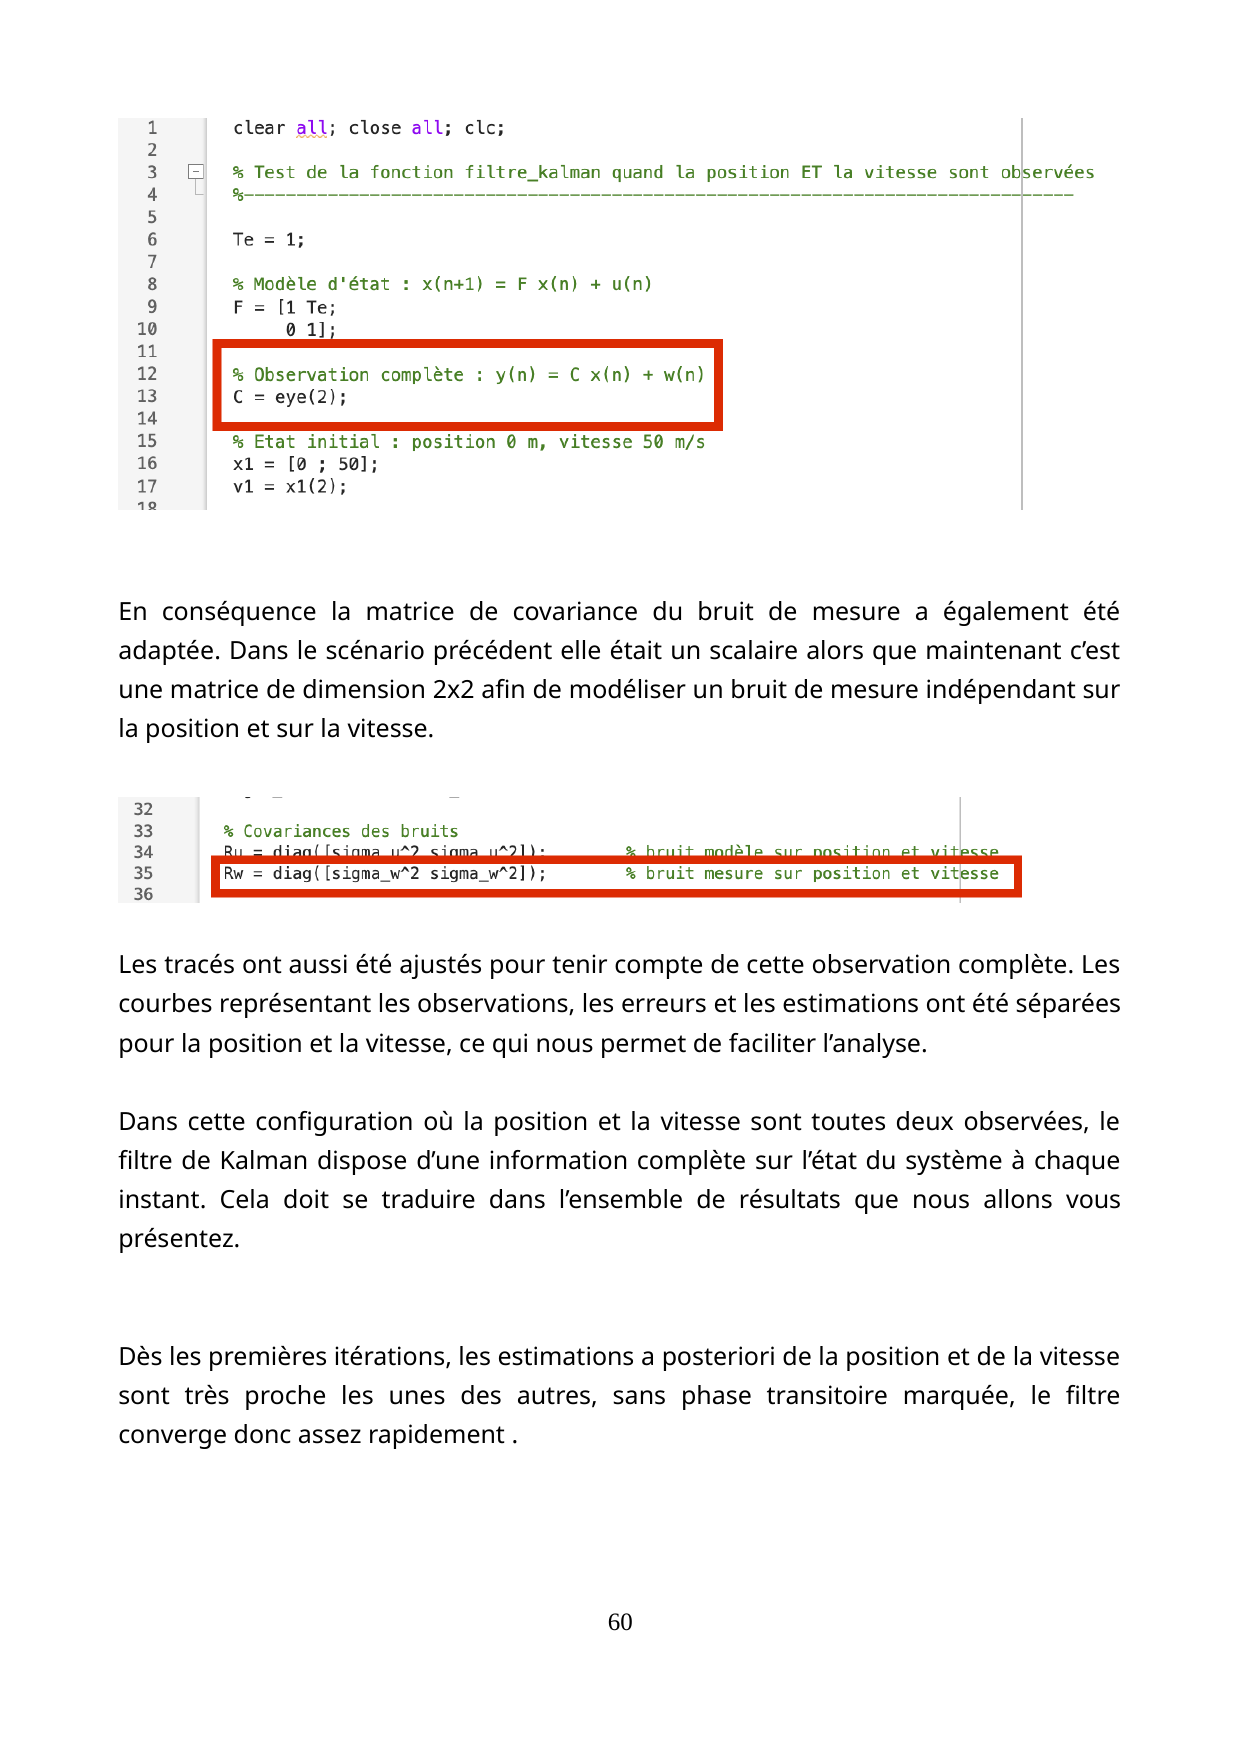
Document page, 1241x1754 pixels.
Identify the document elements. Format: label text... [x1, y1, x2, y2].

text En conséquence la matrice de covariance du bruit de mesure a également été adaptée. Dans le scénario précédent elle était un scalaire alors que maintenant c’est une matrice de dimension 2x2 afin de modéliser un bruit de mesure indépendant sur la position et sur la vitesse. [118, 593, 1122, 745]
picture [118, 797, 1123, 903]
picture [118, 118, 1123, 510]
text Dans cette configuration où la position et la vitesse sont toutes deux observées, le filtre de Kalman dispose d’une information complète sur l’état du système à chaque instant. Cela doit se traduire dans l’ensemble de résultats que nous allons vous présentez. [118, 1103, 1122, 1255]
text Les tracés ont aussi été ajustés pour tenir compte de cette observation complète. Les courbes représentant les observations, les erreurs et les estimations ont été séparées pour la position et la vitesse, ce qui nous permet de faciliter l’analyse. [118, 947, 1122, 1059]
text Dès les premières itérations, les estimations a posteriori de la position et de la vitesse sont très proche les unes des autres, sans phase transitoire marquée, le filtre converge donc assez rapidement . [118, 1338, 1122, 1451]
